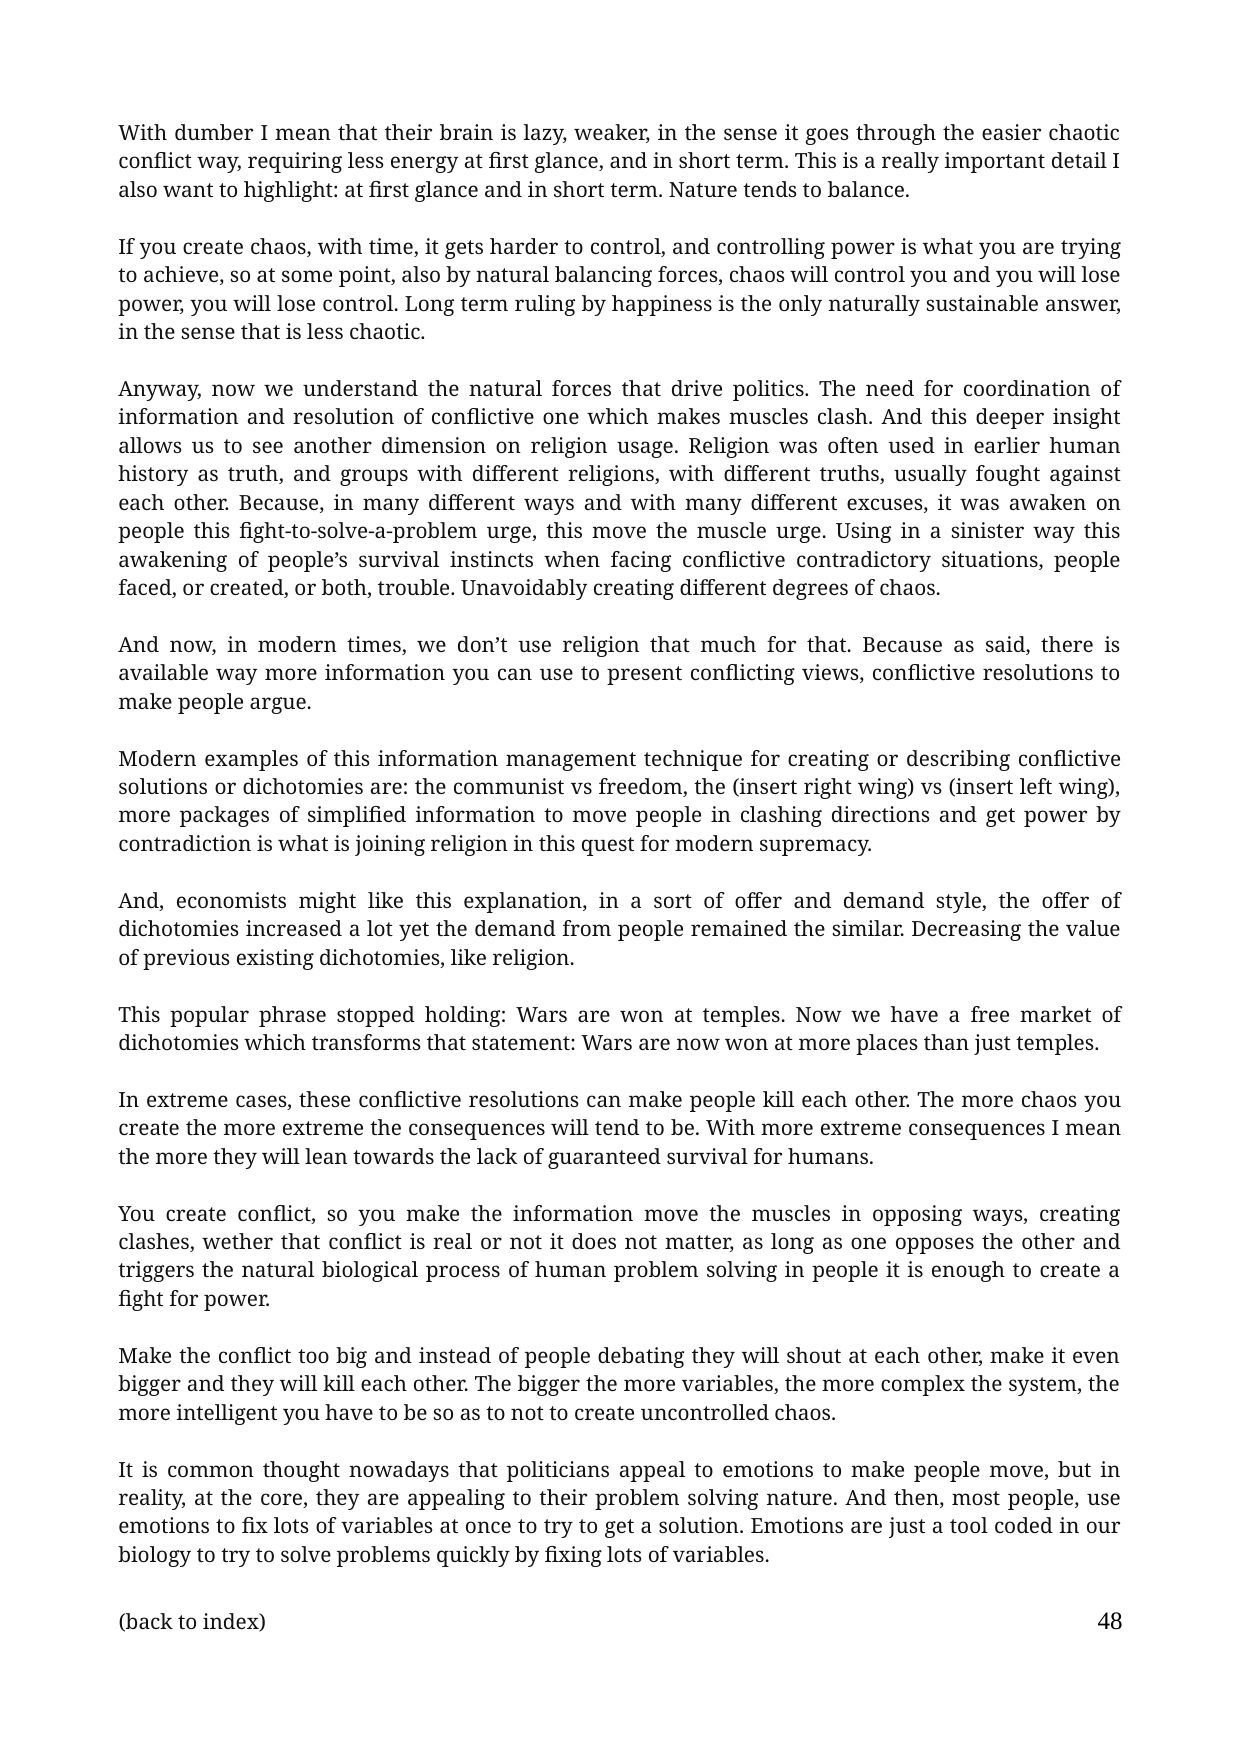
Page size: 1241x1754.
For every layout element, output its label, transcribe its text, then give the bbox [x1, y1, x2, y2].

text With dumber I mean that their brain is lazy, weaker, in the sense it goes through the easier chaotic conflict way, requiring less energy at first glance, and in short term. This is a really important detail I also want to highlight: at first glance and in short term. Nature tends to balance. [118, 118, 1122, 203]
text Modern examples of this information management technique for creating or describing conflictive solutions or dichotomies are: the communist vs freedom, the (insert right wing) vs (insert left wing), more packages of simplified information to move people in clashing directions and get power by contradiction is what is joining religion in this quest for modern supremacy. [118, 744, 1122, 857]
text In extreme cases, these conflictive resolutions can make people kill each other. The more chaos you create the more extreme the consequences will tend to be. With more extreme consequences I mean the more they will lean towards the lack of guaranteed survival for humans. [118, 1085, 1122, 1170]
text Anyway, now we understand the natural forces that drive politics. The need for coordination of information and resolution of conflictive one which makes muscles clash. And this deeper insight allows us to see another dimension on religion usage. Religion was often used in earlier human history as truth, and groups with different religions, with different truths, usually fought against each other. Because, in many different ways and with many different excuses, it was awaken on people this fight-to-solve-a-problem urge, this move the muscle urge. Using in a sinister way this awakening of people’s survival instincts when facing conflictive contradictory situations, people faced, or created, or both, trouble. Unavoidably creating different degrees of chaos. [118, 374, 1122, 602]
text This popular phrase stopped holding: Wars are won at temples. Now we have a free market of dichotomies which transforms that statement: Wars are now won at more places than just temples. [118, 1000, 1122, 1057]
text And now, in modern times, we don’t use religion that much for that. Because as said, there is available way more information you can use to present conflicting views, conflictive resolutions to make people argue. [118, 630, 1122, 715]
text If you create chaos, with time, it gets harder to control, and controlling power is what you are trying to achieve, so at some point, also by natural balancing forces, chaos will control you and you will lose power, you will lose control. Long term ruling by happiness is the only naturally sustainable answer, in the sense that is less chaotic. [118, 232, 1122, 346]
text And, economists might like this explanation, in a sort of offer and demand style, the offer of dichotomies increased a lot yet the demand from people remained the similar. Decreasing the value of previous existing dichotomies, like religion. [118, 886, 1122, 971]
text You create conflict, so you make the information move the muscles in opposing ways, creating clashes, wether that conflict is real or not it does not matter, as long as one opposes the other and triggers the natural biological process of human problem solving in people it is enough to create a fight for power. [118, 1199, 1122, 1312]
text Make the conflict too big and instead of people debating they will shout at each other, make it even bigger and they will kill each other. The bigger the more variables, the more complex the system, the more intelligent you have to be so as to not to create uncontrolled chaos. [118, 1341, 1122, 1426]
text It is common thought nowadays that politicians appeal to emotions to make people move, but in reality, at the core, they are appealing to their problem solving nature. And then, most people, use emotions to fix lots of variables at once to try to get a solution. Emotions are just a tool coded in our biology to try to solve problems quickly by fixing lots of variables. [118, 1455, 1122, 1568]
